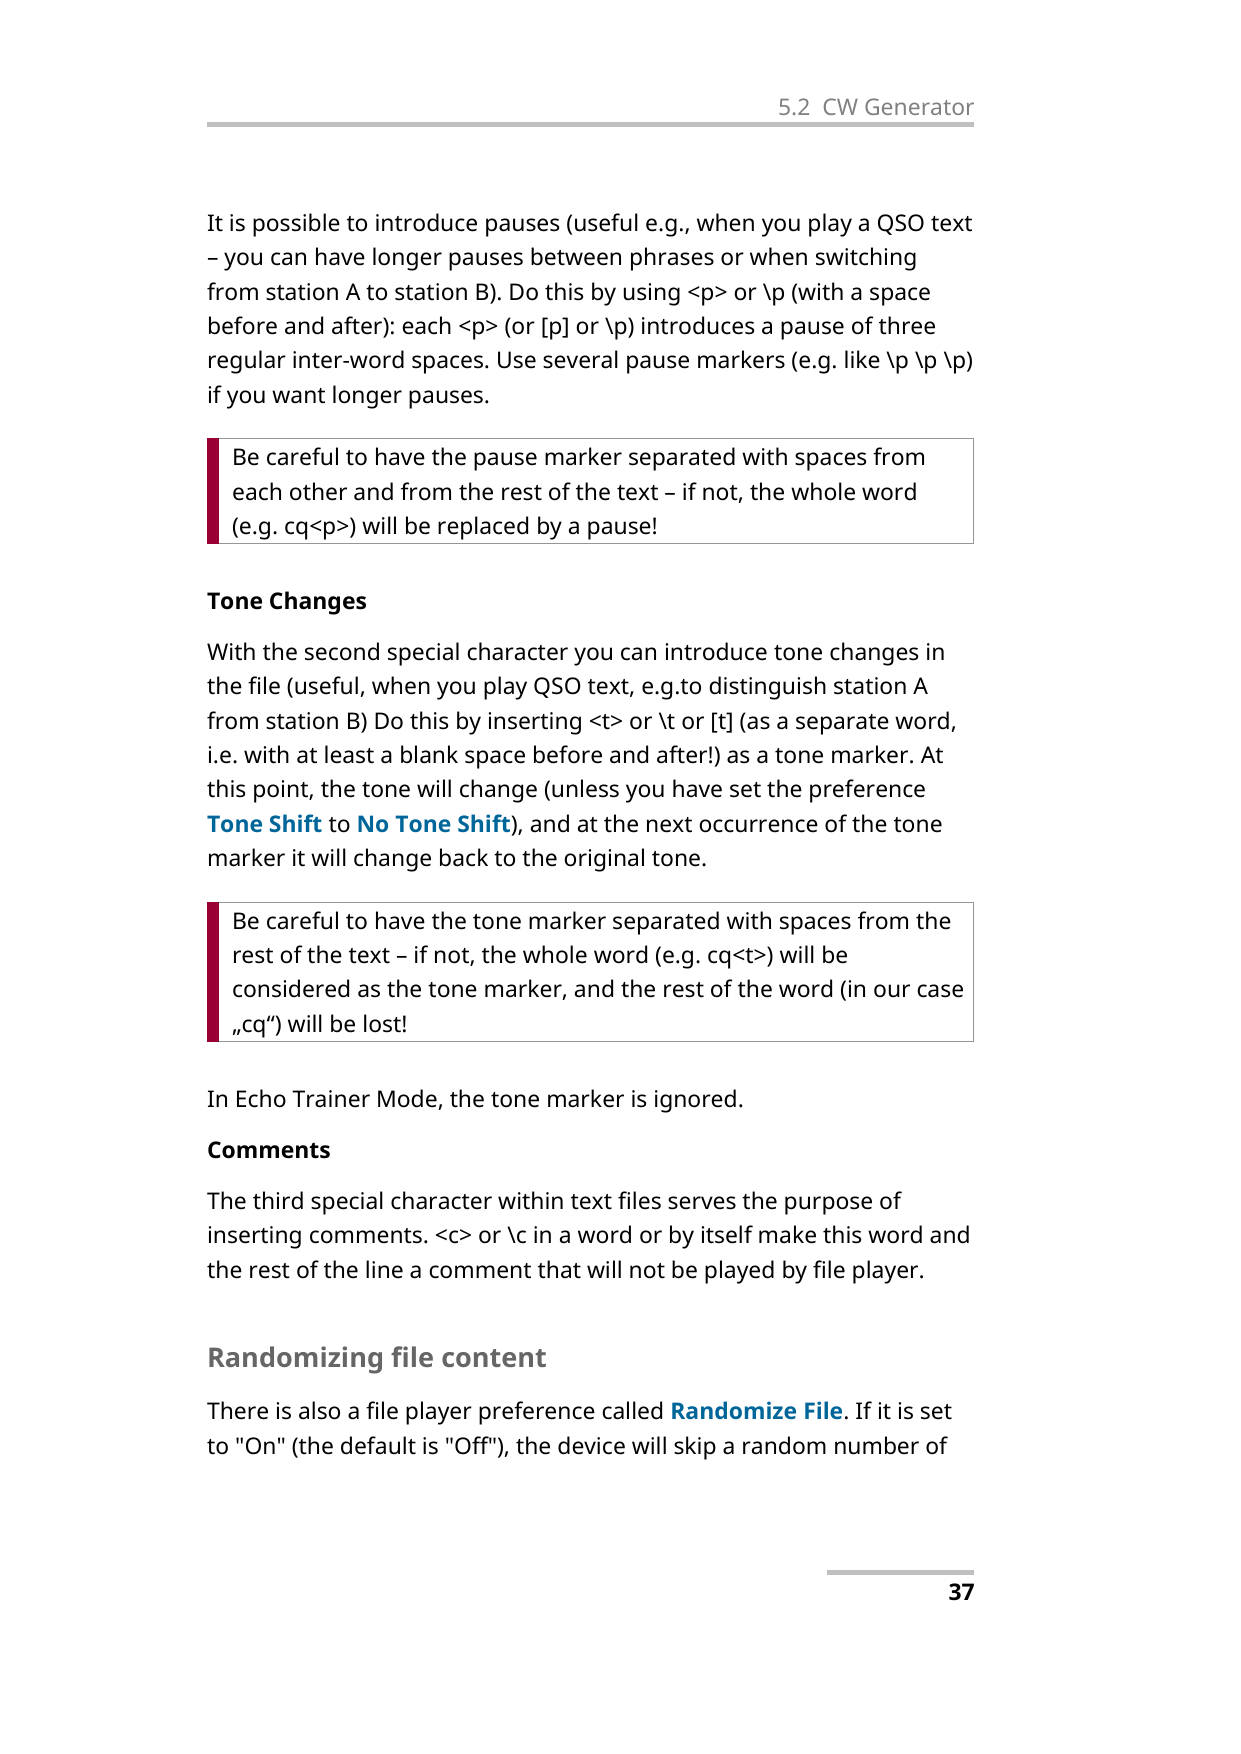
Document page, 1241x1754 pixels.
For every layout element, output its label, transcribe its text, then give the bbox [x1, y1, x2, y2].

text It is possible to introduce pauses (useful e.g., when you play a QSO text – you can have longer pauses between phrases or when switching from station A to station B). Do this by using <p> or \p (with a space before and after): each <p> (or [p] or \p) introduces a pause of three regular inter-word spaces. Use several pause markers (e.g. like \p \p \p) if you want longer pauses. [207, 207, 974, 410]
text There is also a file player preference called Randomize File. If it is set to "On" (the default is "Off"), the device will skip a random number of [207, 1395, 974, 1461]
text Randomizing file content [207, 1338, 974, 1375]
text Comments [207, 1134, 974, 1165]
text Be careful to have the pause marker separated with spaces from each other and from the rest of the text – if not, the whole word (e.g. cq<p>) will be replaced by a pause! [219, 439, 973, 543]
text The third special character within text files serves the purpose of inserting comments. <c> or \c in a word or by itself make this word and the rest of the line a comment that will not be played by file player. [207, 1185, 974, 1285]
text With the second special character you can introduce tone changes in the file (useful, when you play QSO text, e.g.to distinguish station A from station B) Do this by inserting <t> or \t or [t] (as a separate word, i.e. with at least a blank space before and after!) as a tone marker. At this point, the tone will change (unless you have set the preference Tone Shift to No Tone Shift), and at the next occurrence of the tone marker it will change back to the original tone. [207, 636, 974, 873]
text Tone Changes [207, 585, 974, 616]
text Be careful to have the tone marker separated with spaces from the rest of the text – if not, the whole word (e.g. cq<t>) will be considered as the tone marker, and the rest of the word (in our case „cq“) will be lost! [219, 903, 973, 1041]
text In Echo Trainer Mode, the tone marker is ignored. [207, 1083, 974, 1114]
